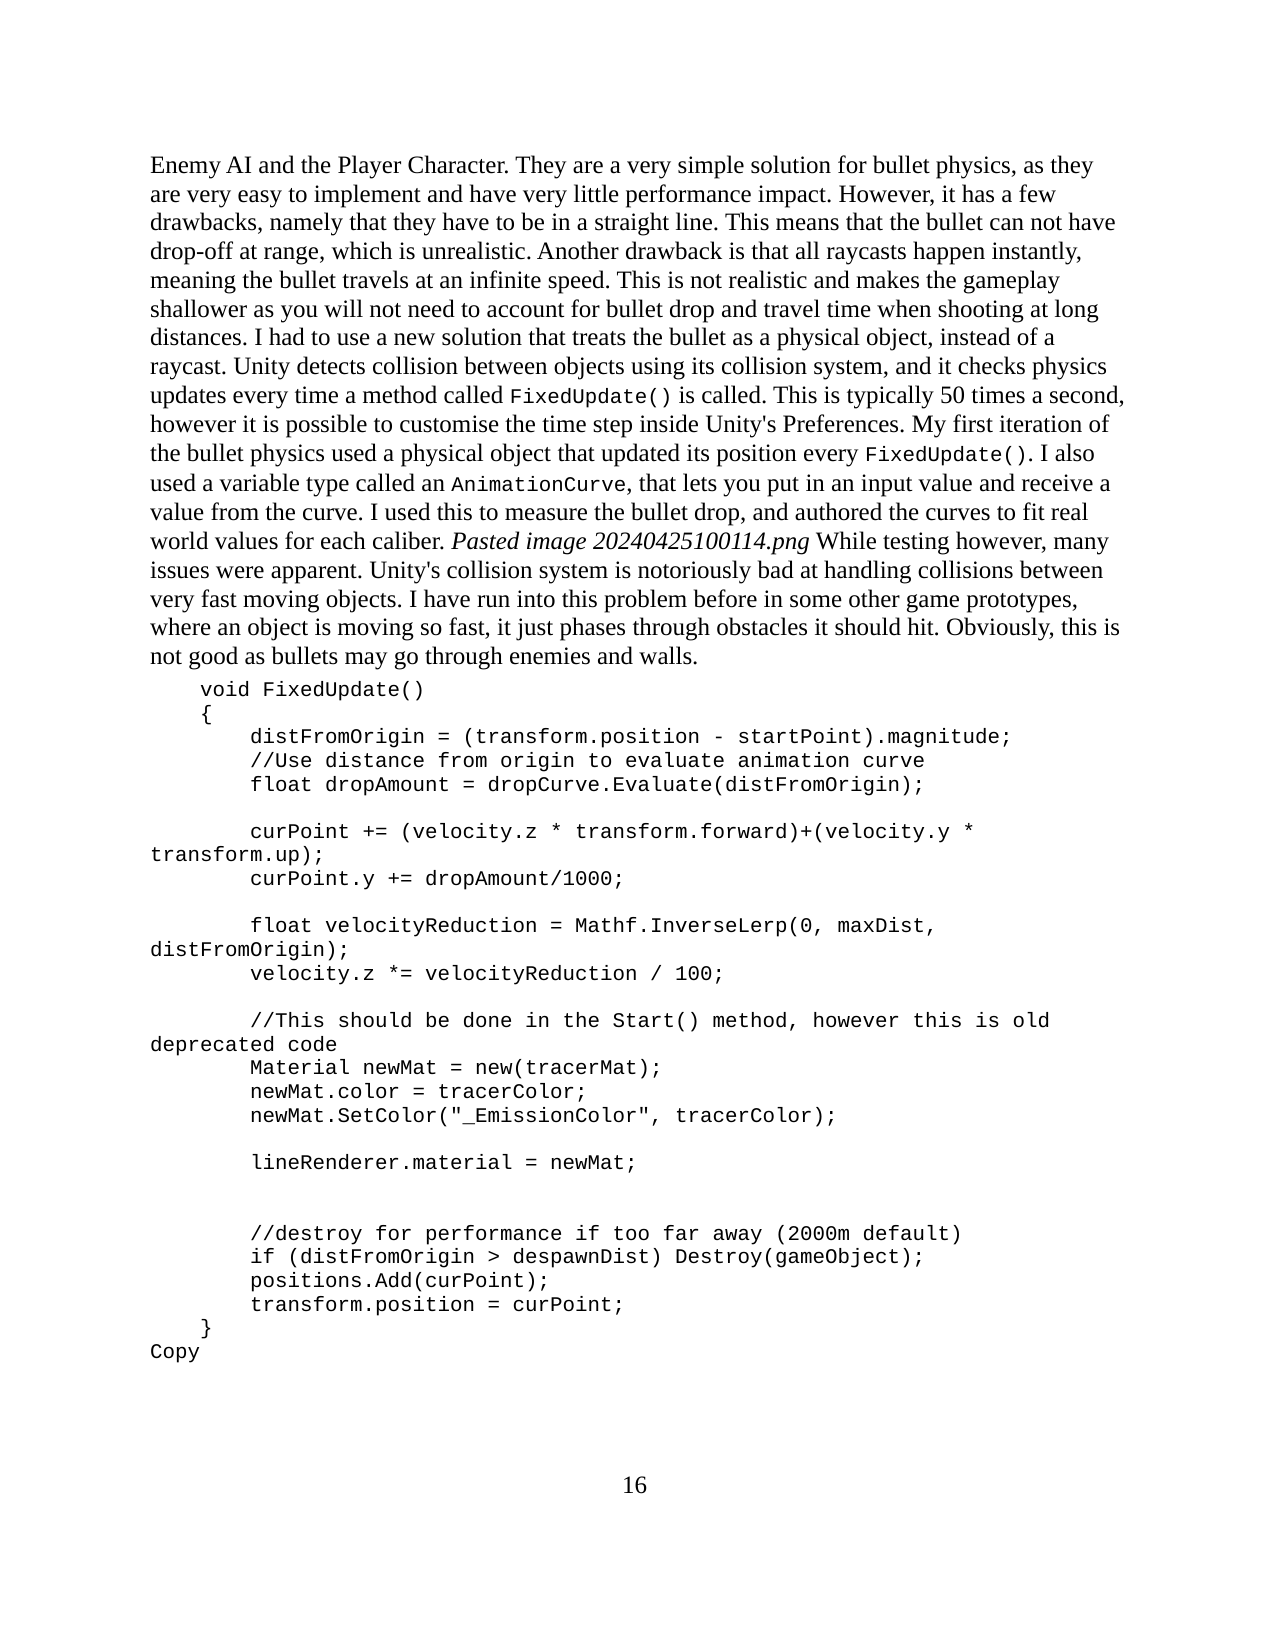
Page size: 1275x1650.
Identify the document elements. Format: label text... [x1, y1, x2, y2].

text curPoint.y += dropAmount/1000; [150, 868, 1125, 892]
text Enemy AI and the Player Character. They are a very simple solution for bullet physics, as they are very easy to implement and have very little performance impact. However, it has a few drawbacks, namely that they have to be in a straight line. This means that the bullet can not have drop-off at range, which is unrealistic. Another drawback is that all raycasts happen instantly, meaning the bullet travels at an infinite speed. This is not realistic and makes the gameplay shallower as you will not need to account for bullet drop and travel time when shooting at long distances. I had to use a new solution that treats the bullet as a physical object, instead of a raycast. Unity detects collision between objects using its collision system, and it checks physics updates every time a method called FixedUpdate() is called. This is typically 50 times a second, however it is possible to customise the time step inside Unity's Preferences. My first iteration of the bullet physics used a physical object that updated its position every FixedUpdate(). I also used a variable type called an AnimationCurve, that lets you put in an input value and receive a value from the curve. I used this to measure the bullet drop, and authored the curves to fit real world values for each caliber. Pasted image 20240425100114.png While testing however, many issues were apparent. Unity's collision system is notoriously bad at handling collisions between very fast moving objects. I have run into this problem before in some other game prototypes, where an object is moving so fast, it just phases through obstacles it should hit. Obviously, this is not good as bullets may go through enemies and walls. [150, 150, 1125, 670]
text float dropAmount = dropCurve.Evaluate(distFromOrigin); [150, 773, 1125, 797]
text //destroy for performance if too far away (2000m default) [150, 1223, 1125, 1246]
text float velocityReduction = Mathf.InverseLerp(0, maxDist, distFromOrigin); [150, 915, 1125, 963]
text //This should be done in the Start() method, however this is old deprecated code [150, 1010, 1125, 1057]
text velocity.z *= velocityReduction / 100; [150, 963, 1125, 986]
text transform.position = curPoint; [150, 1294, 1125, 1317]
text newMat.color = tracerColor; [150, 1081, 1125, 1104]
text { [150, 703, 1125, 726]
text newMat.SetColor("_EmissionColor", tracerColor); [150, 1104, 1125, 1128]
text if (distFromOrigin > despawnDist) Destroy(gameObject); [150, 1246, 1125, 1270]
text Material newMat = new(tracerMat); [150, 1057, 1125, 1081]
text void FixedUpdate() [150, 679, 1125, 703]
text distFromOrigin = (transform.position - startPoint).magnitude; [150, 726, 1125, 750]
text positions.Add(curPoint); [150, 1270, 1125, 1294]
text curPoint += (velocity.z * transform.forward)+(velocity.y * transform.up); [150, 821, 1125, 868]
text } [150, 1317, 1125, 1341]
text lineRenderer.material = newMat; [150, 1152, 1125, 1176]
text //Use distance from origin to evaluate animation curve [150, 750, 1125, 773]
text Copy [150, 1341, 1125, 1365]
